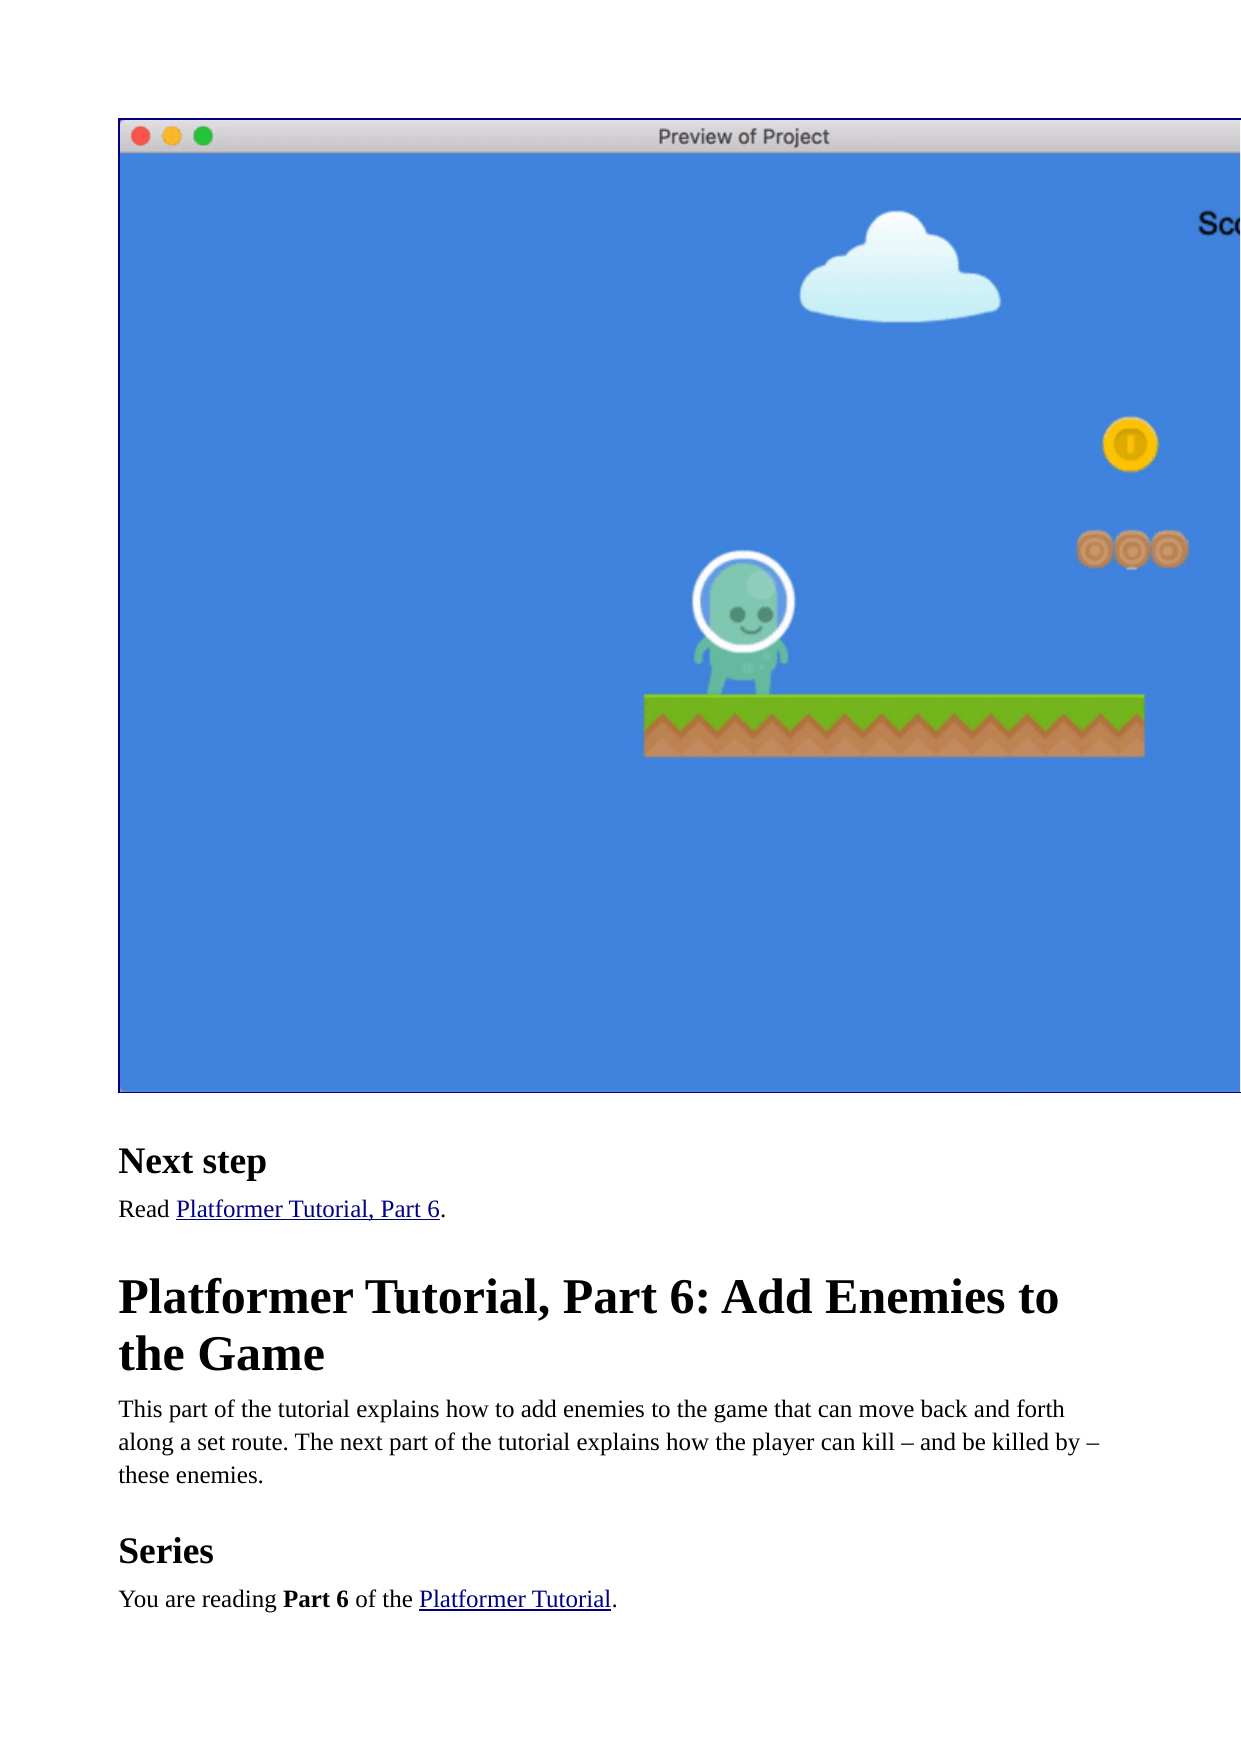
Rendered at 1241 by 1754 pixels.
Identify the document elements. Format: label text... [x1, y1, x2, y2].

text This part of the tutorial explains how to add enemies to the game that can move back and forth along a set route. The next part of the tutorial explains how the player can kill – and be killed by – these enemies. [118, 1394, 1122, 1489]
text Read Platformer Tutorial, Part 6. [118, 1194, 1122, 1223]
text You are reading Part 6 of the Platformer Tutorial. [118, 1584, 1122, 1613]
picture [120, 120, 1241, 1092]
subtitle Series [118, 1528, 1122, 1572]
subtitle Next step [118, 1138, 1122, 1181]
subtitle Platformer Tutorial, Part 6: Add Enemies to the Game [118, 1266, 1122, 1381]
